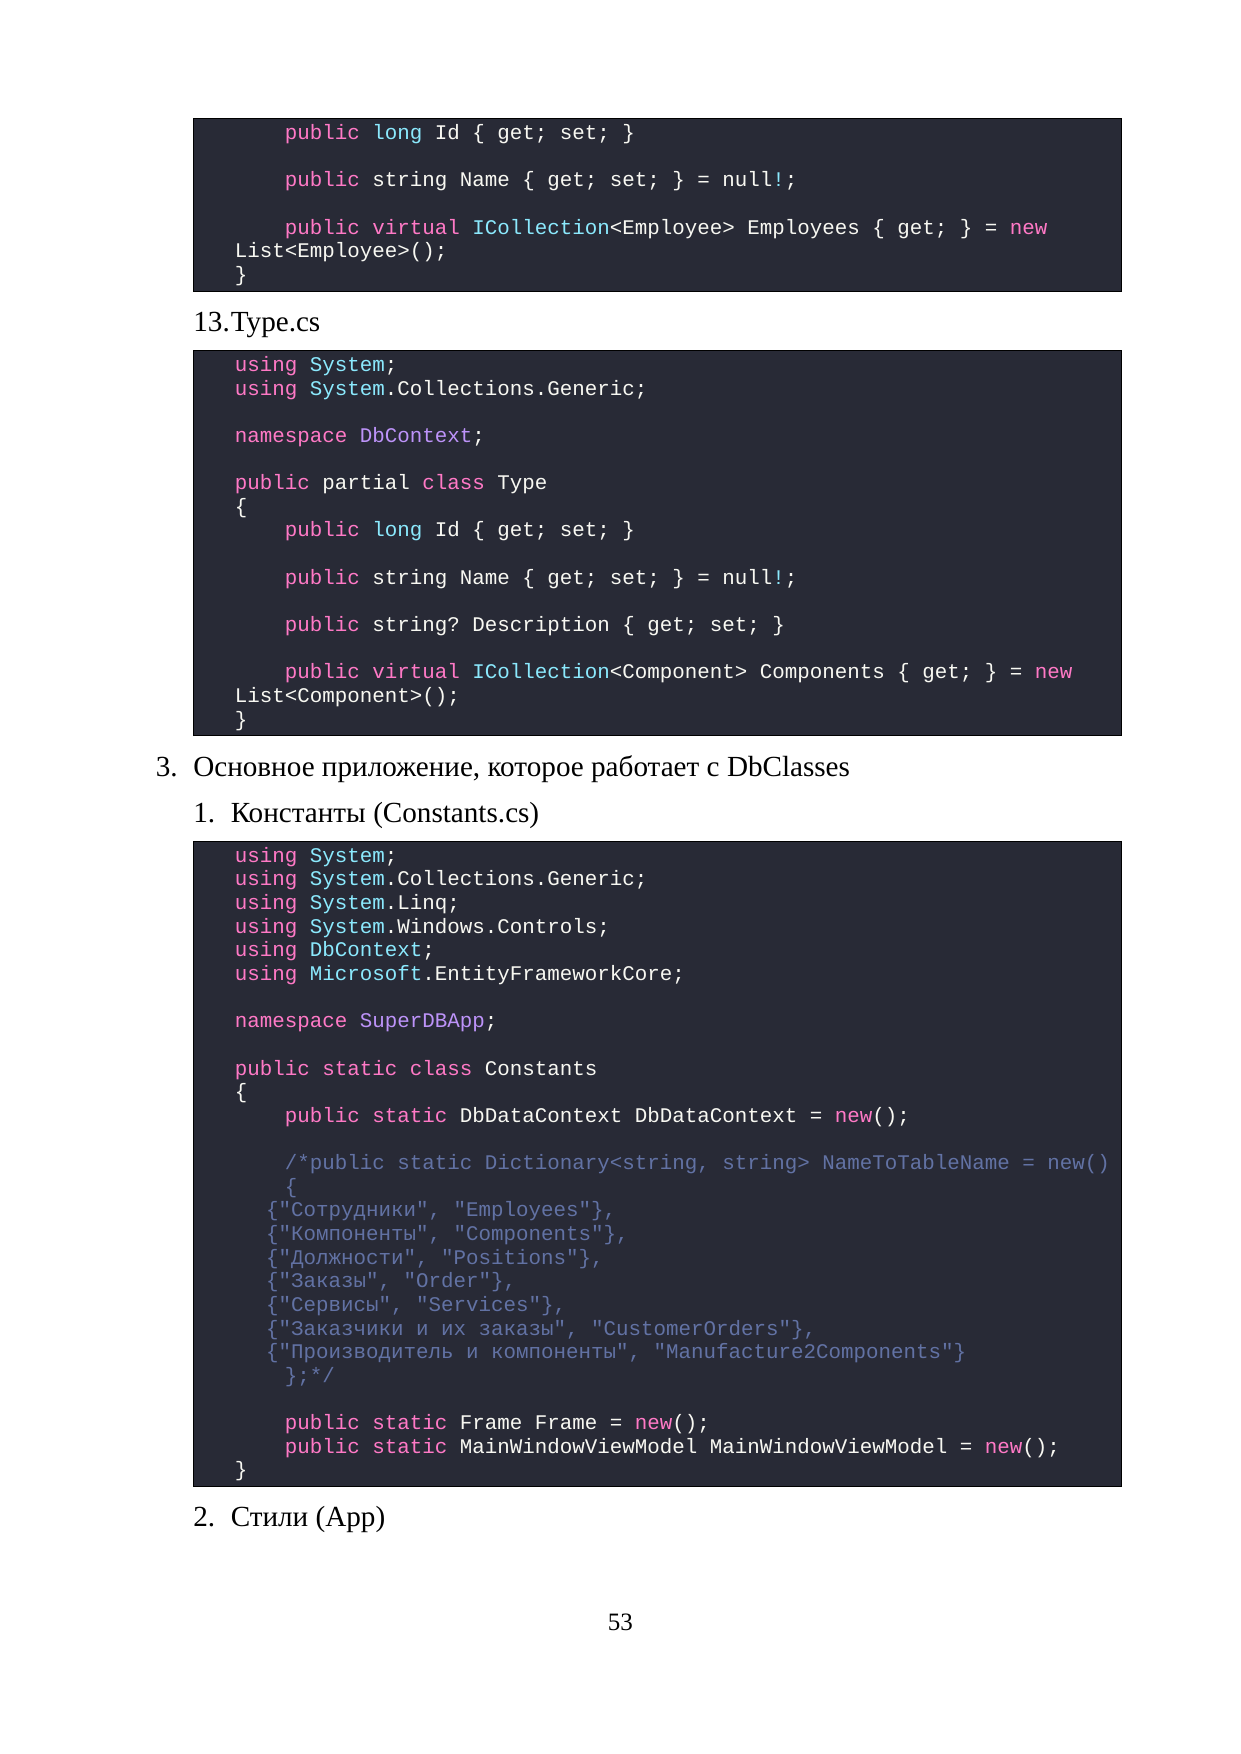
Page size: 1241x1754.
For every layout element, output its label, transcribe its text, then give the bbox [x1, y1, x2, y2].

list public static MainWindowViewModel MainWindowViewModel = new(); [194, 1432, 1121, 1456]
list using System.Windows.Controls; [194, 912, 1121, 935]
list {"Сотрудники", "Employees"}, [194, 1195, 1121, 1219]
list {"Сервисы", "Services"}, [194, 1290, 1121, 1314]
list };*/ [194, 1361, 1121, 1384]
list {"Заказы", "Order"}, [194, 1266, 1121, 1290]
list public long Id { get; set; } [194, 119, 1121, 142]
list using System; [194, 842, 1121, 864]
list namespace SuperDBApp; [194, 1006, 1121, 1030]
list {"Заказчики и их заказы", "CustomerOrders"}, [194, 1314, 1121, 1337]
list public long Id { get; set; } [194, 516, 1121, 539]
list using DbContext; [194, 935, 1121, 959]
list public static Frame Frame = new(); [194, 1408, 1121, 1432]
list namespace DbContext; [194, 421, 1121, 444]
list {"Должности", "Positions"}, [194, 1243, 1121, 1266]
list using System.Linq; [194, 888, 1121, 912]
list /*public static Dictionary<string, string> NameToTableName = new() [194, 1148, 1121, 1172]
list using Microsoft.EntityFrameworkCore; [194, 959, 1121, 983]
list Константы (Constants.cs) [193, 795, 1122, 828]
list using System.Collections.Generic; [194, 374, 1121, 397]
list {"Компоненты", "Components"}, [194, 1219, 1121, 1243]
list public string Name { get; set; } = null!; [194, 563, 1121, 586]
list using System; [194, 351, 1121, 374]
list public virtual ICollection<Component> Components { get; } = new List<Component>(); [194, 657, 1121, 705]
list Основное приложение, которое работает с DbClasses [156, 749, 1122, 782]
list using System.Collections.Generic; [194, 864, 1121, 888]
list { [194, 1077, 1121, 1101]
list { [194, 1172, 1121, 1195]
list { [194, 492, 1121, 516]
list {"Производитель и компоненты", "Manufacture2Components"} [194, 1337, 1121, 1361]
list Стили (App) [193, 1499, 1122, 1533]
list public static DbDataContext DbDataContext = new(); [194, 1101, 1121, 1124]
list } [194, 260, 1121, 291]
list public string? Description { get; set; } [194, 610, 1121, 634]
list public virtual ICollection<Employee> Employees { get; } = new List<Employee>(); [194, 213, 1121, 260]
list public string Name { get; set; } = null!; [194, 165, 1121, 189]
list } [194, 1456, 1121, 1486]
list } [194, 705, 1121, 735]
list public static class Constants [194, 1053, 1121, 1077]
list public partial class Type [194, 468, 1121, 492]
list Type.cs [193, 304, 1122, 337]
